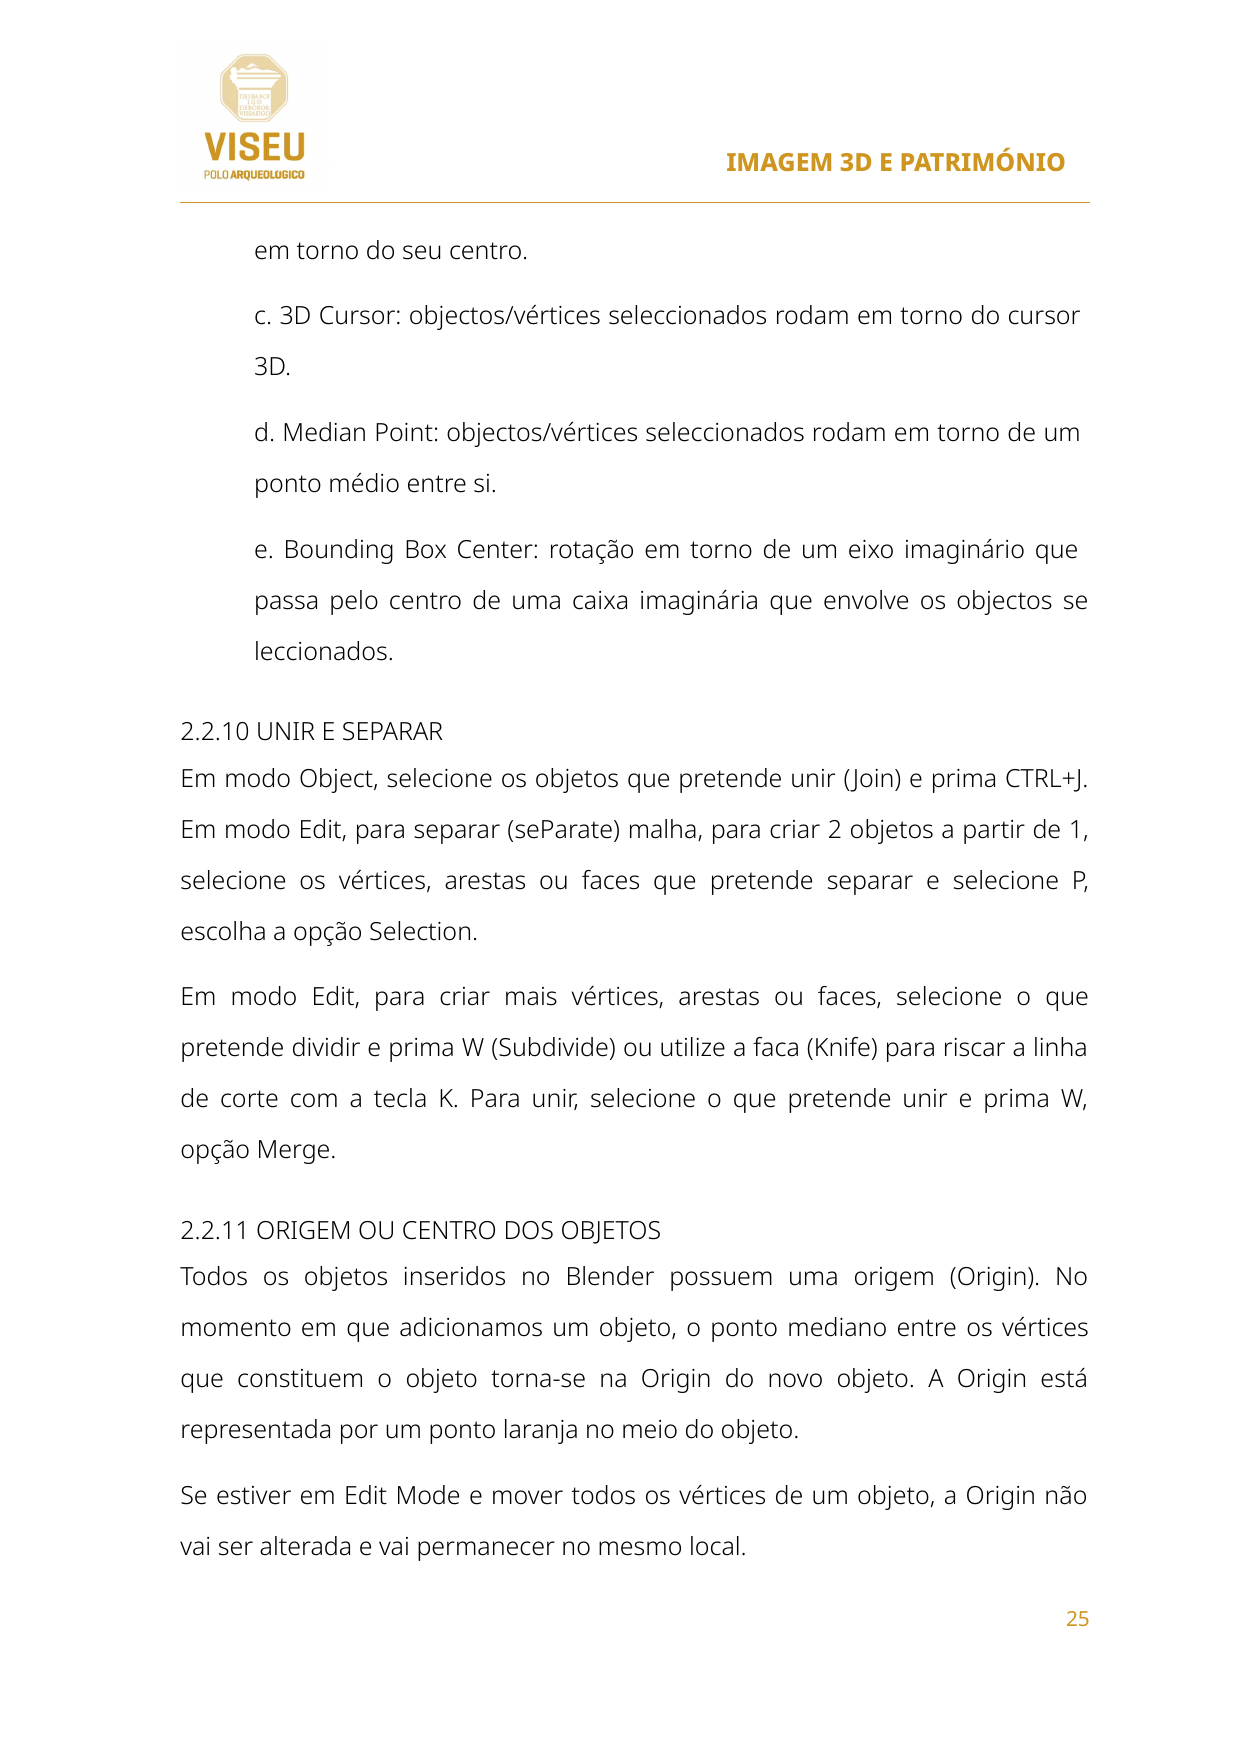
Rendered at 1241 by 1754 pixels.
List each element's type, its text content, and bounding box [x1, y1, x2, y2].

text Todos os objetos inseridos no Blender possuem uma origem (Origin). No momento em que adicionamos um objeto, o ponto mediano entre os vértices que constituem o objeto torna-se na Origin do novo objeto. A Origin está representada por um ponto laranja no meio do objeto. [180, 1259, 1090, 1446]
text Em modo Edit, para criar mais vértices, arestas ou faces, selecione o que pretende dividir e prima W (Subdivide) ou utilize a faca (Knife) para riscar a linha de corte com a tecla K. Para unir, selecione o que pretende unir e prima W, opção Merge. [180, 979, 1090, 1166]
subtitle 2.2.10 Unir e separar [180, 714, 1090, 748]
text em torno do seu centro. [180, 232, 1090, 266]
text d. Median Point: objectos/vértices seleccionados rodam em torno de um ponto médio entre si. [180, 415, 1090, 500]
text e. Bounding Box Center: rotação em torno de um eixo imaginário que passa pelo centro de uma caixa imaginária que envolve os objectos se leccionados. [180, 531, 1090, 667]
text Se estiver em Edit Mode e mover todos os vértices de um objeto, a Origin não vai ser alterada e vai permanecer no mesmo local. [180, 1478, 1090, 1563]
text c. 3D Cursor: objectos/vértices seleccionados rodam em torno do cursor 3D. [180, 298, 1090, 383]
text Em modo Object, selecione os objetos que pretende unir (Join) e prima CTRL+J. Em modo Edit, para separar (seParate) malha, para criar 2 objetos a partir de 1, selecione os vértices, arestas ou faces que pretende separar e selecione P, escolha a opção Selection. [180, 760, 1090, 947]
subtitle 2.2.11 Origem ou centro dos objetos [180, 1212, 1090, 1246]
